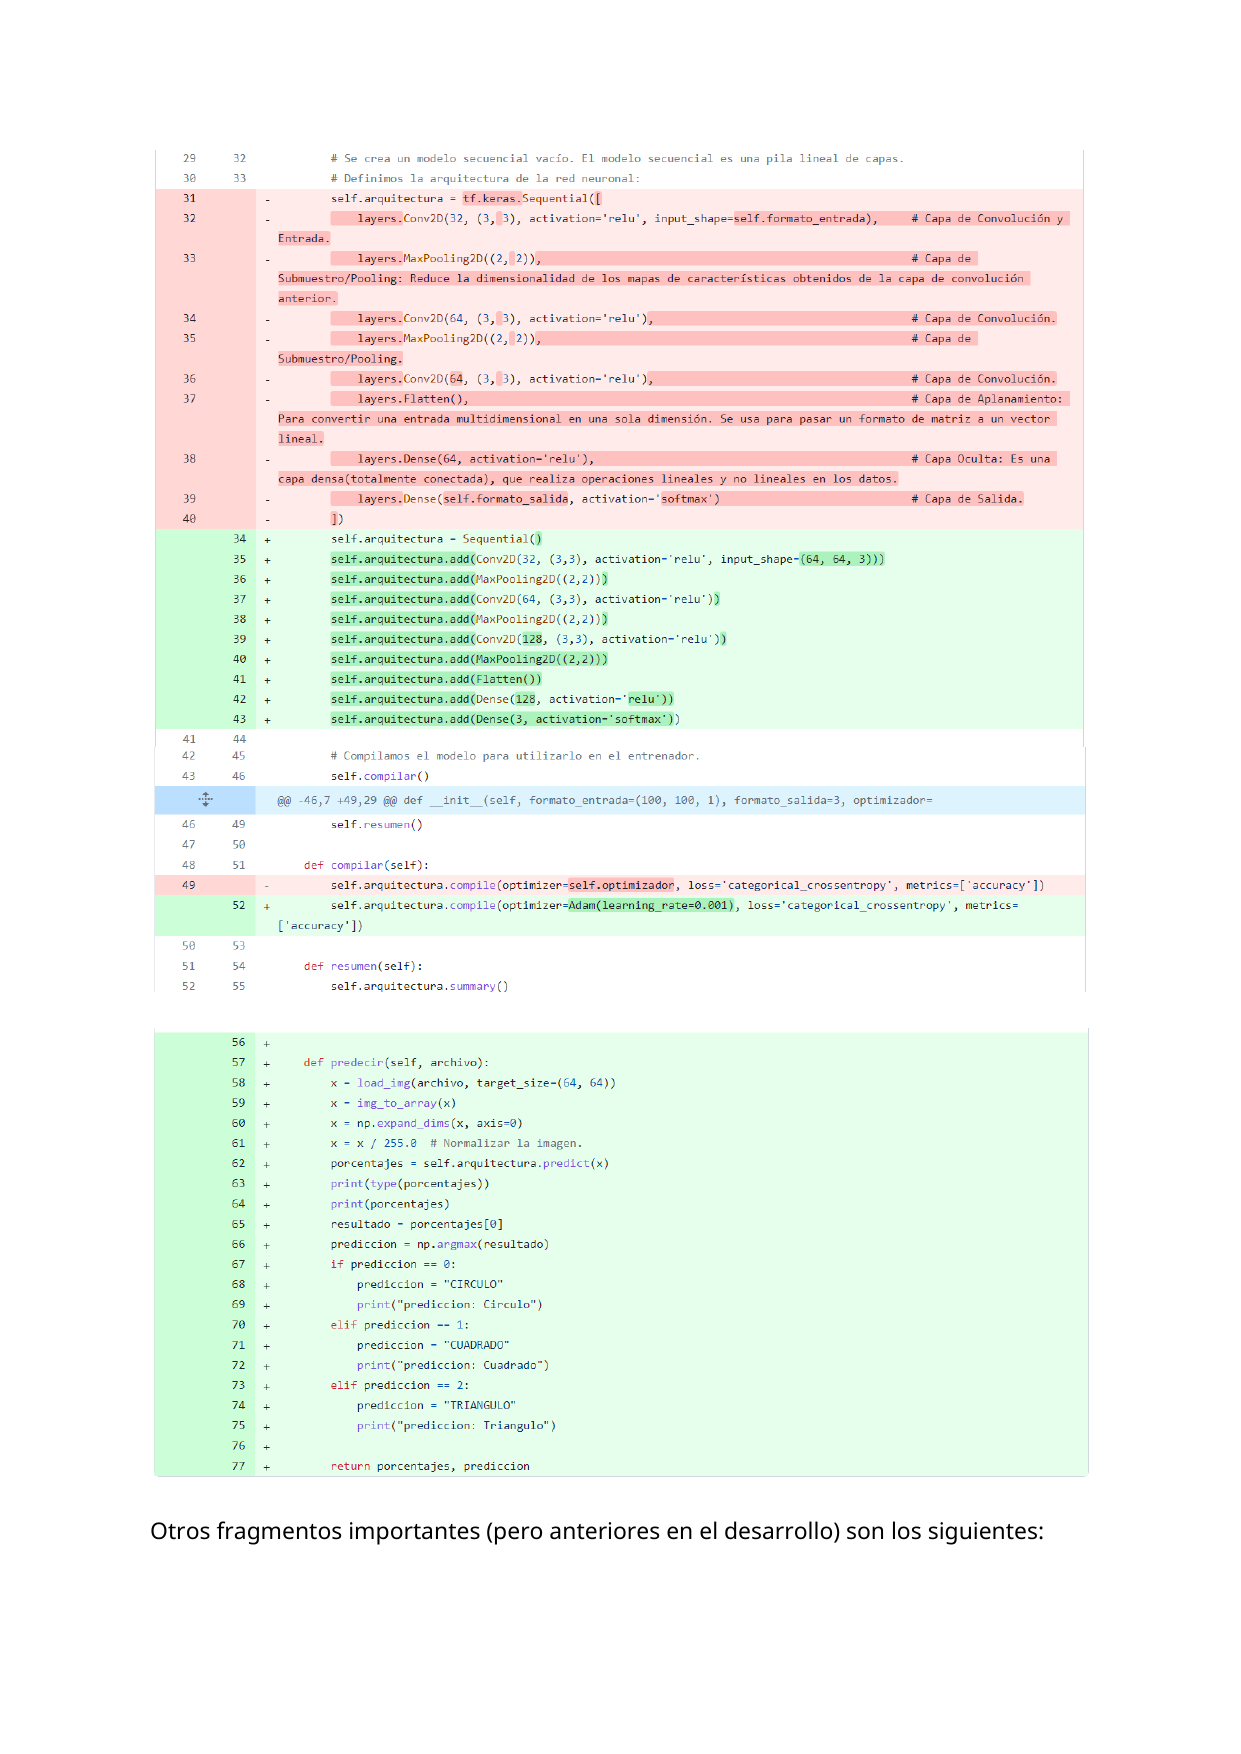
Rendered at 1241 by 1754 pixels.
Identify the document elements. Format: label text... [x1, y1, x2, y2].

text Otros fragmentos importantes (pero anteriores en el desarrollo) son los siguientes: [150, 1514, 1090, 1546]
picture [150, 150, 1091, 992]
picture [150, 1028, 1091, 1479]
